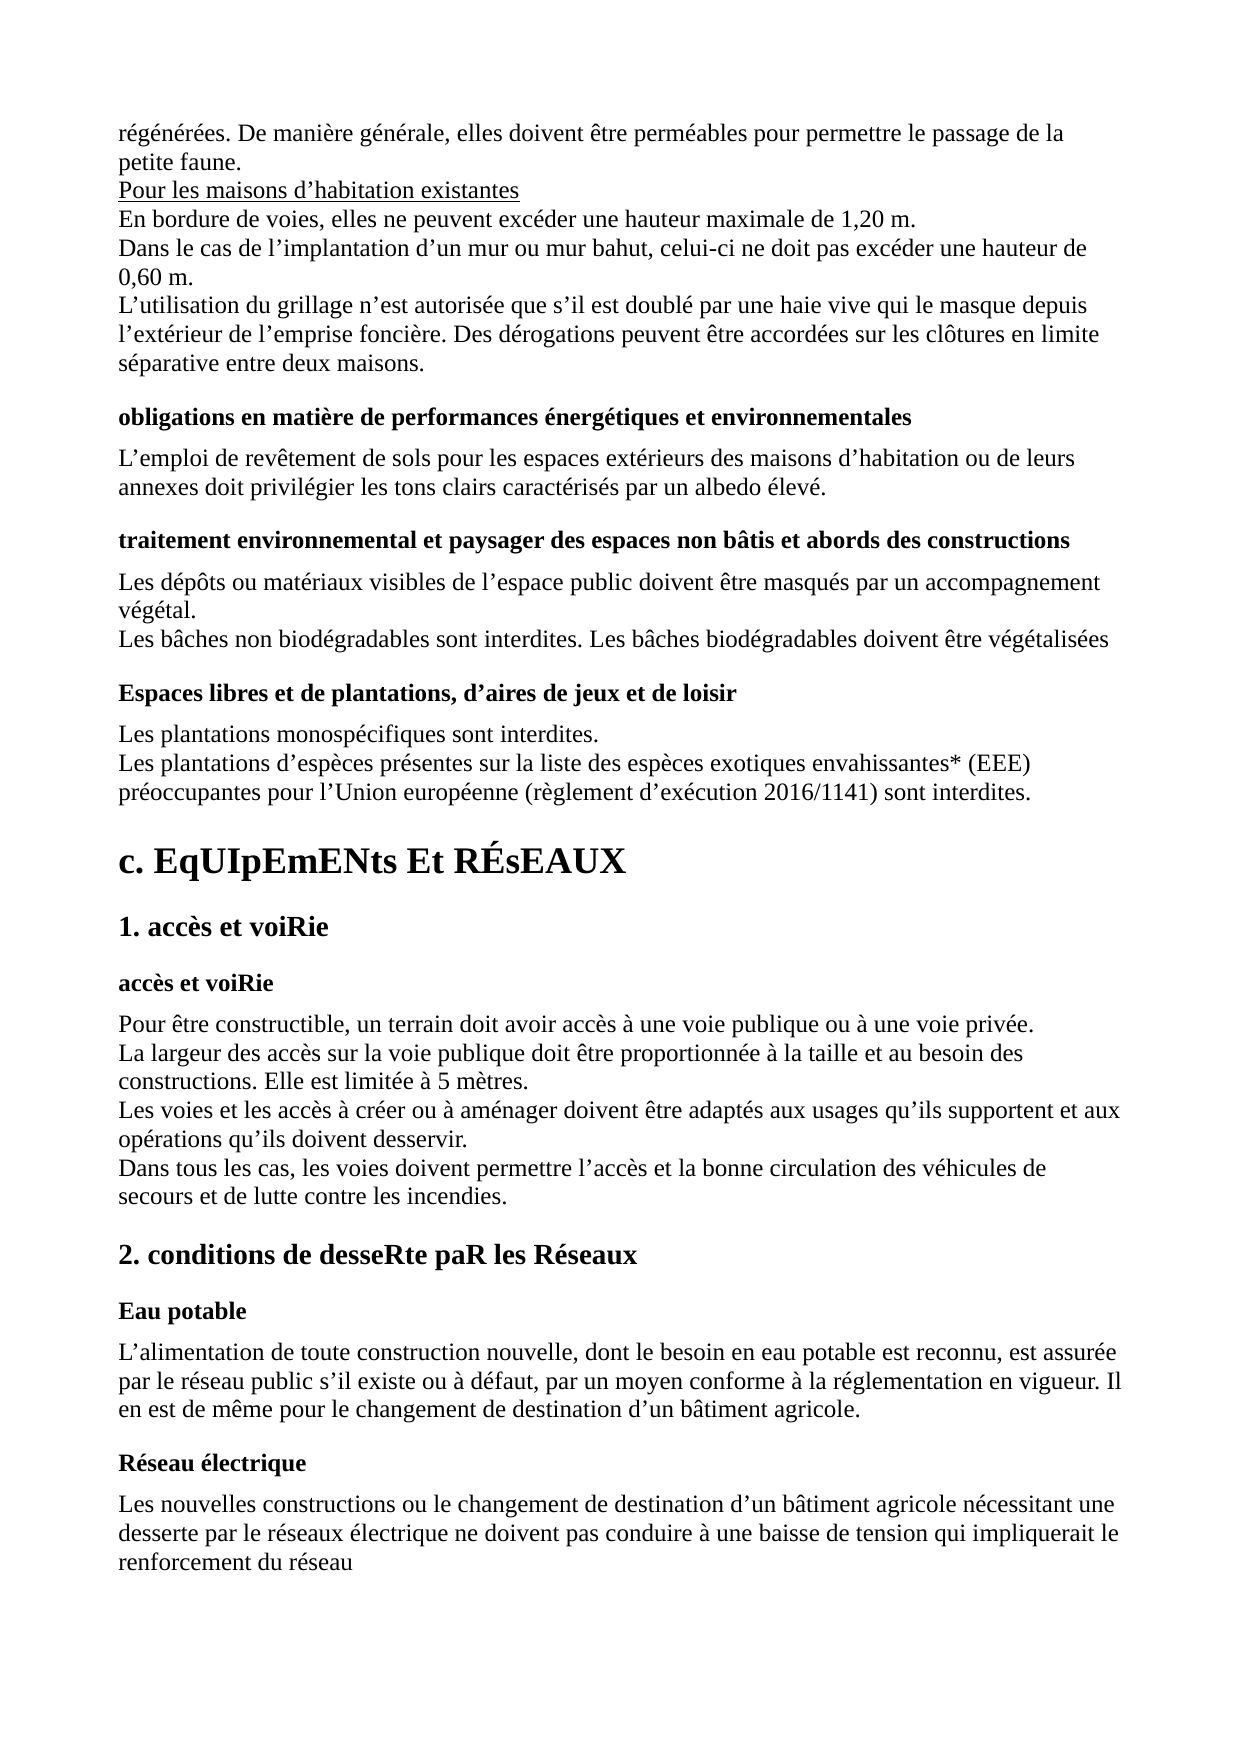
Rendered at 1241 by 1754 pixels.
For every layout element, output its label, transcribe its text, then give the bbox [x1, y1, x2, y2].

text Les plantations d’espèces présentes sur la liste des espèces exotiques envahissantes* (EEE) préoccupantes pour l’Union européenne (règlement d’exécution 2016/1141) sont interdites. [118, 748, 1122, 806]
text Les plantations monospécifiques sont interdites. [118, 719, 1122, 748]
text Pour être constructible, un terrain doit avoir accès à une voie publique ou à une voie privée. [118, 1009, 1122, 1038]
subtitle 2. conditions de desseRte paR les Réseaux [118, 1237, 1122, 1271]
text Dans le cas de l’implantation d’un mur ou mur bahut, celui-ci ne doit pas excéder une hauteur de 0,60 m. [118, 233, 1122, 291]
subtitle obligations en matière de performances énergétiques et environnementales [118, 402, 1122, 431]
text Pour les maisons d’habitation existantes [118, 176, 1122, 204]
subtitle accès et voiRie [118, 968, 1122, 996]
text L’emploi de revêtement de sols pour les espaces extérieurs des maisons d’habitation ou de leurs annexes doit privilégier les tons clairs caractérisés par un albedo élevé. [118, 443, 1122, 501]
subtitle c. EqUIpEmENts Et RÉsEAUX [118, 839, 1122, 882]
text Les dépôts ou matériaux visibles de l’espace public doivent être masqués par un accompagnement végétal. [118, 567, 1122, 624]
text La largeur des accès sur la voie publique doit être proportionnée à la taille et au besoin des constructions. Elle est limitée à 5 mètres. [118, 1038, 1122, 1095]
text Les voies et les accès à créer ou à aménager doivent être adaptés aux usages qu’ils supportent et aux opérations qu’ils doivent desservir. [118, 1095, 1122, 1153]
text Les bâches non biodégradables sont interdites. Les bâches biodégradables doivent être végétalisées [118, 624, 1122, 653]
subtitle Espaces libres et de plantations, d’aires de jeux et de loisir [118, 678, 1122, 707]
text régénérées. De manière générale, elles doivent être perméables pour permettre le passage de la petite faune. [118, 118, 1122, 176]
subtitle traitement environnemental et paysager des espaces non bâtis et abords des constructions [118, 526, 1122, 554]
subtitle 1. accès et voiRie [118, 909, 1122, 943]
text L’utilisation du grillage n’est autorisée que s’il est doublé par une haie vive qui le masque depuis l’extérieur de l’emprise foncière. Des dérogations peuvent être accordées sur les clôtures en limite séparative entre deux maisons. [118, 291, 1122, 377]
text Les nouvelles constructions ou le changement de destination d’un bâtiment agricole nécessitant une desserte par le réseaux électrique ne doivent pas conduire à une baisse de tension qui impliquerait le renforcement du réseau [118, 1489, 1122, 1576]
subtitle Réseau électrique [118, 1448, 1122, 1477]
subtitle Eau potable [118, 1296, 1122, 1324]
text L’alimentation de toute construction nouvelle, dont le besoin en eau potable est reconnu, est assurée par le réseau public s’il existe ou à défaut, par un moyen conforme à la réglementation en vigueur. Il en est de même pour le changement de destination d’un bâtiment agricole. [118, 1337, 1122, 1423]
text En bordure de voies, elles ne peuvent excéder une hauteur maximale de 1,20 m. [118, 204, 1122, 233]
text Dans tous les cas, les voies doivent permettre l’accès et la bonne circulation des véhicules de secours et de lutte contre les incendies. [118, 1153, 1122, 1210]
